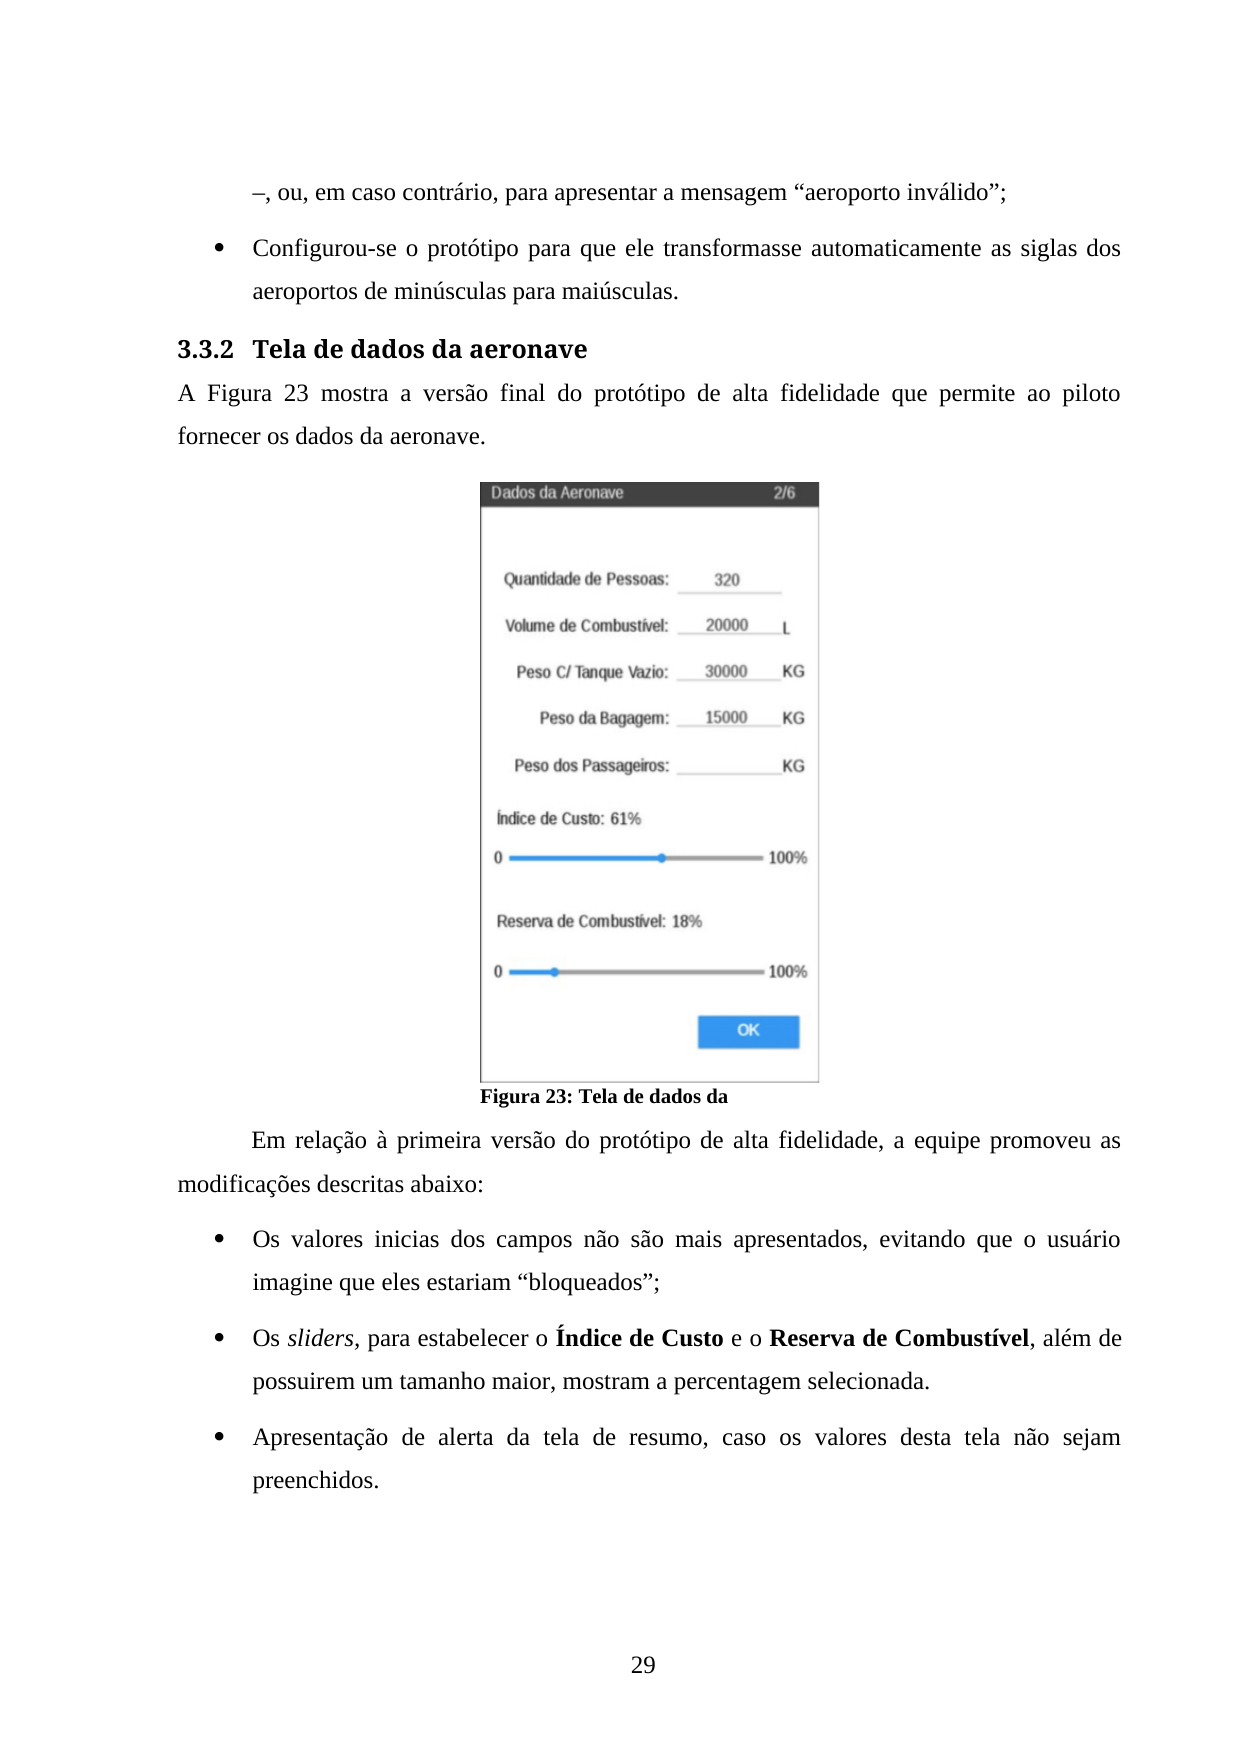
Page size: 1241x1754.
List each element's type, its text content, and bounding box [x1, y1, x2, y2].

picture [480, 482, 820, 1084]
list Apresentação de alerta da tela de resumo, caso os valores desta tela não sejam preenchidos. [215, 1422, 1122, 1494]
list Os sliders, para estabelecer o Índice de Custo e o Reserva de Combustível, além de possuirem um tamanho maior, mostram a percentagem selecionada. [215, 1323, 1122, 1395]
list –, ou, em caso contrário, para apresentar a mensagem “aeroporto inválido”; [215, 177, 1122, 206]
list Configurou-se o protótipo para que ele transformasse automaticamente as siglas dos aeroportos de minúsculas para maiúsculas. [215, 233, 1122, 305]
text Figura 23: Tela de dados da aeronave. [480, 1084, 819, 1107]
subtitle Tela de dados da aeronave [177, 332, 1122, 366]
list Os valores inicias dos campos não são mais apresentados, evitando que o usuário imagine que eles estariam “bloqueados”; [215, 1224, 1122, 1296]
text Em relação à primeira versão do protótipo de alta fidelidade, a equipe promoveu as modificações descritas abaixo: [177, 1126, 1122, 1197]
text A Figura 23 mostra a versão final do protótipo de alta fidelidade que permite ao piloto fornecer os dados da aeronave. [177, 378, 1122, 449]
